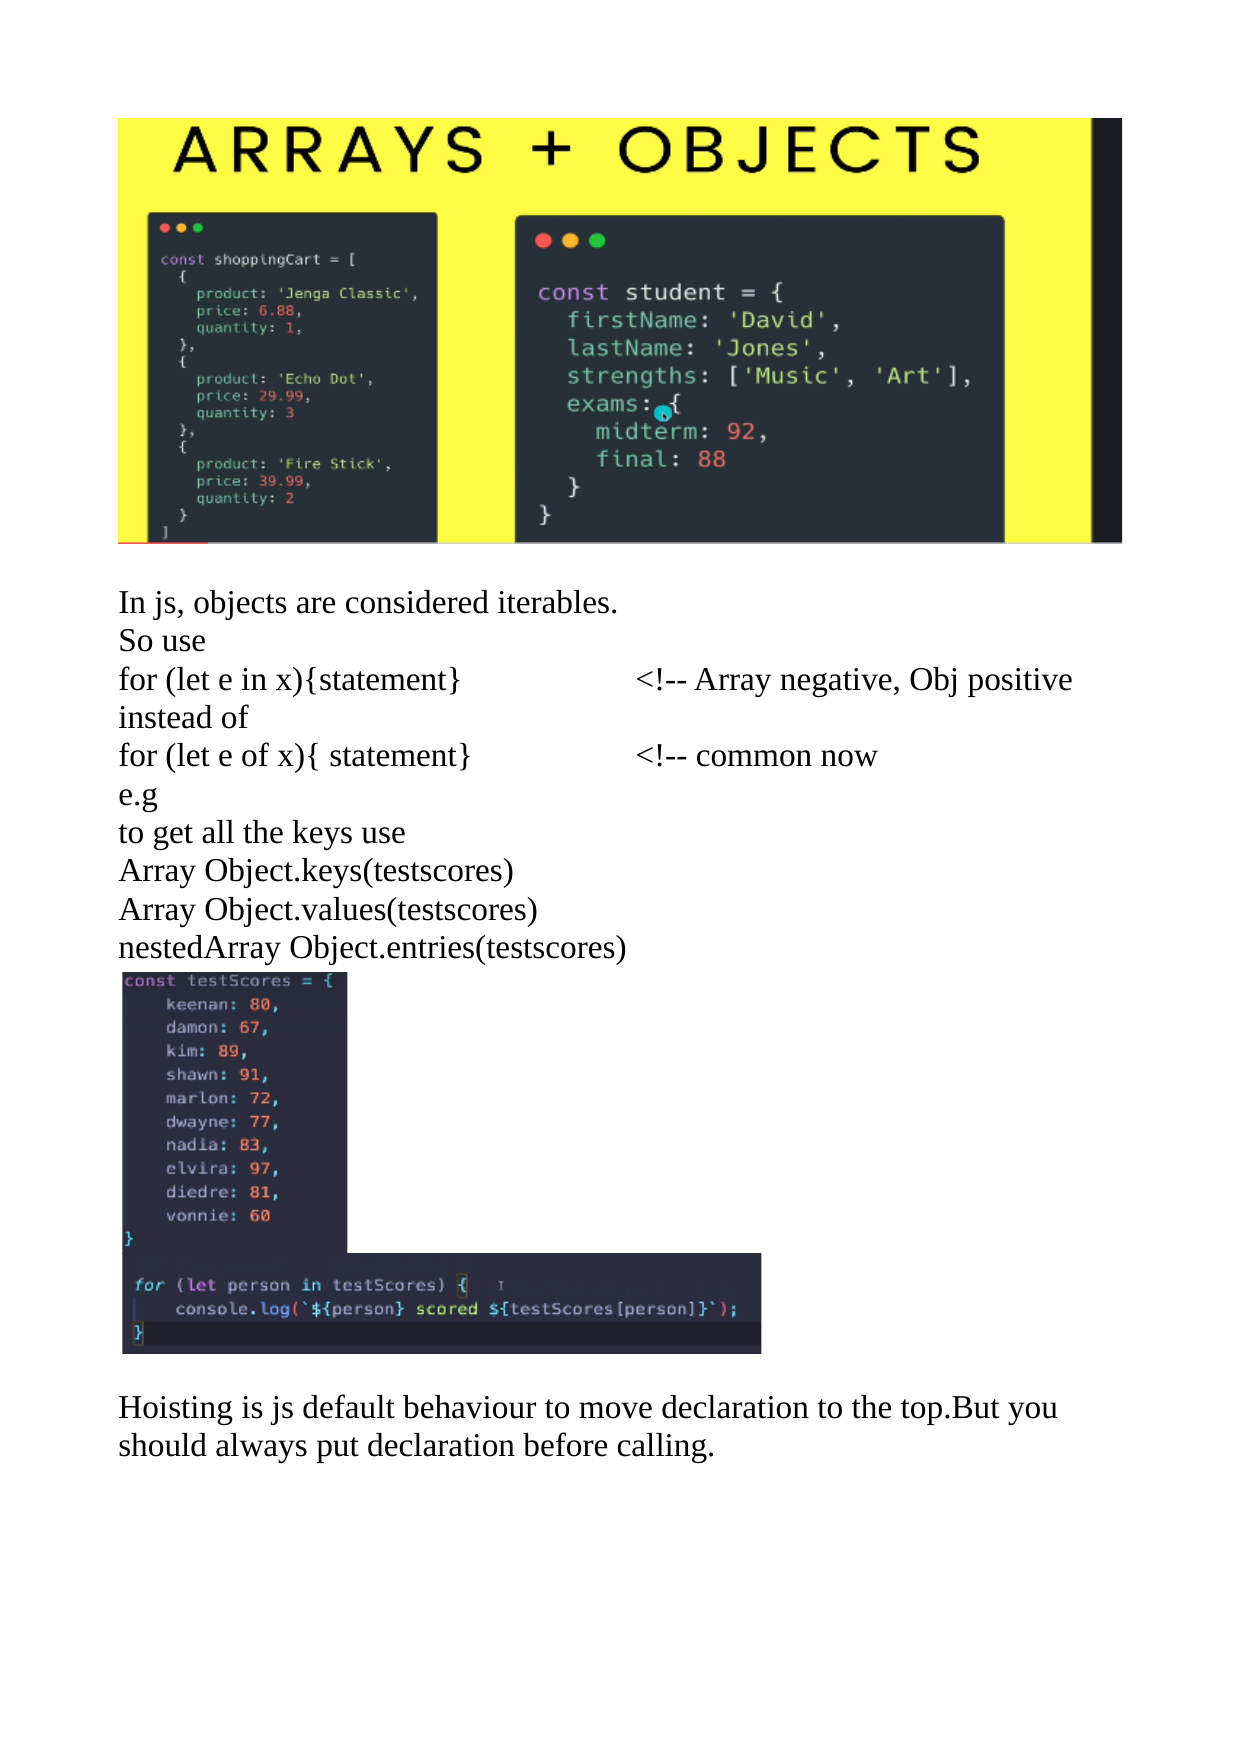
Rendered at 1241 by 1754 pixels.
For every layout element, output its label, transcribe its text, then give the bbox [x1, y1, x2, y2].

text Array Object.values(testscores) [118, 889, 1122, 927]
picture [122, 972, 762, 1354]
text for (let e in x){statement} <!-- Array negative, Obj positive [118, 659, 1122, 697]
text to get all the keys use [118, 812, 1122, 850]
text e.g [118, 774, 1122, 812]
text instead of [118, 697, 1122, 735]
text So use [118, 620, 1122, 659]
picture [118, 118, 1123, 544]
text Array Object.keys(testscores) [118, 850, 1122, 889]
text In js, objects are considered iterables. [118, 582, 1122, 620]
text for (let e of x){ statement} <!-- common now [118, 735, 1122, 774]
text Hoisting is js default behaviour to move declaration to the top.But you should always put declaration before calling. [118, 1387, 1122, 1464]
text nestedArray Object.entries(testscores) [118, 927, 1122, 965]
